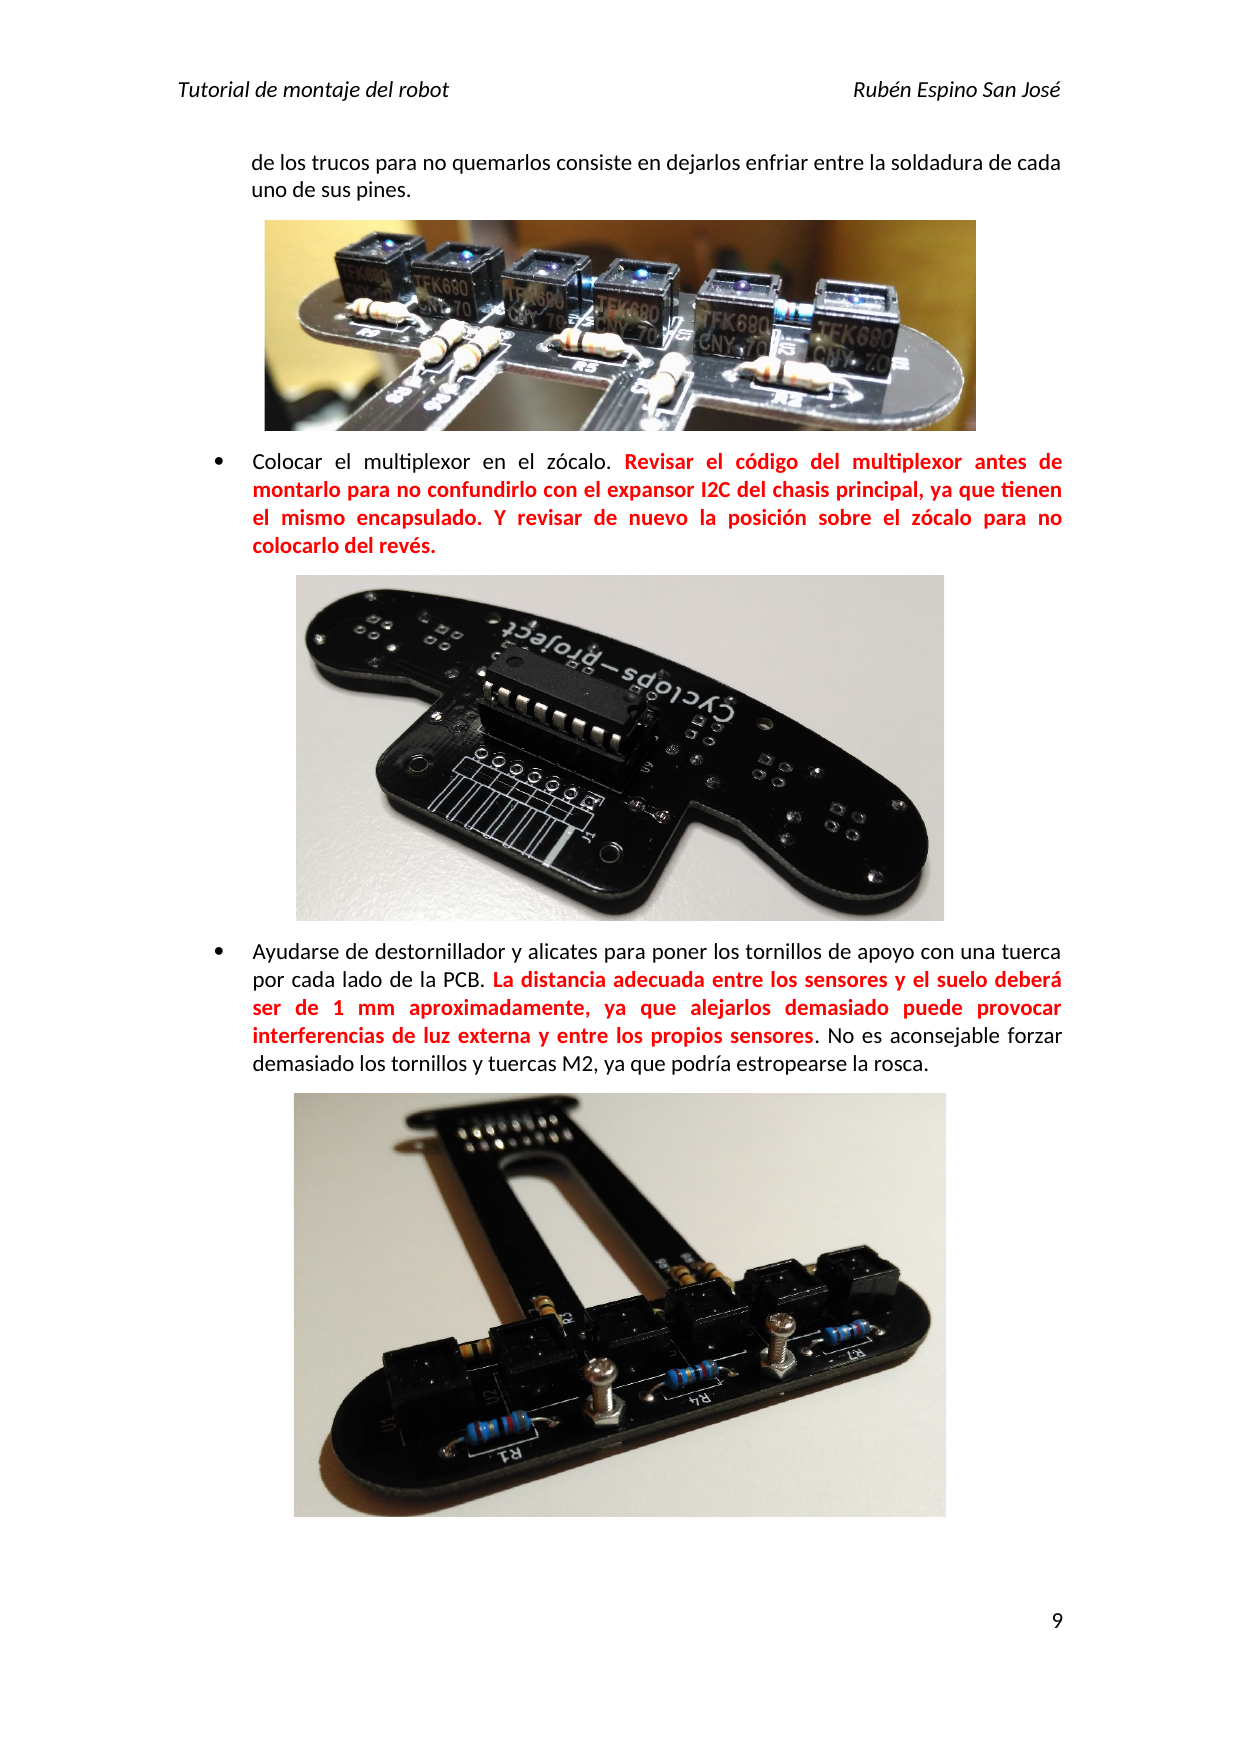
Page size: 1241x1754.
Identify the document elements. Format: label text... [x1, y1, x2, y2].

list Ayudarse de destornillador y alicates para poner los tornillos de apoyo con una tuerca por cada lado de la PCB. La distancia adecuada entre los sensores y el suelo deberá ser de 1 mm aproximadamente, ya que alejarlos demasiado puede provocar interferencias de luz externa y entre los propios sensores. No es aconsejable forzar demasiado los tornillos y tuercas M2, ya que podría estropearse la rosca. [215, 937, 1063, 1077]
list Colocar el multiplexor en el zócalo. Revisar el código del multiplexor antes de montarlo para no confundirlo con el expansor I2C del chasis principal, ya que tienen el mismo encapsulado. Y revisar de nuevo la posición sobre el zócalo para no colocarlo del revés. [215, 447, 1063, 559]
text de los trucos para no quemarlos consiste en dejarlos enfriar entre la soldadura de cada uno de sus pines. [251, 148, 1063, 204]
